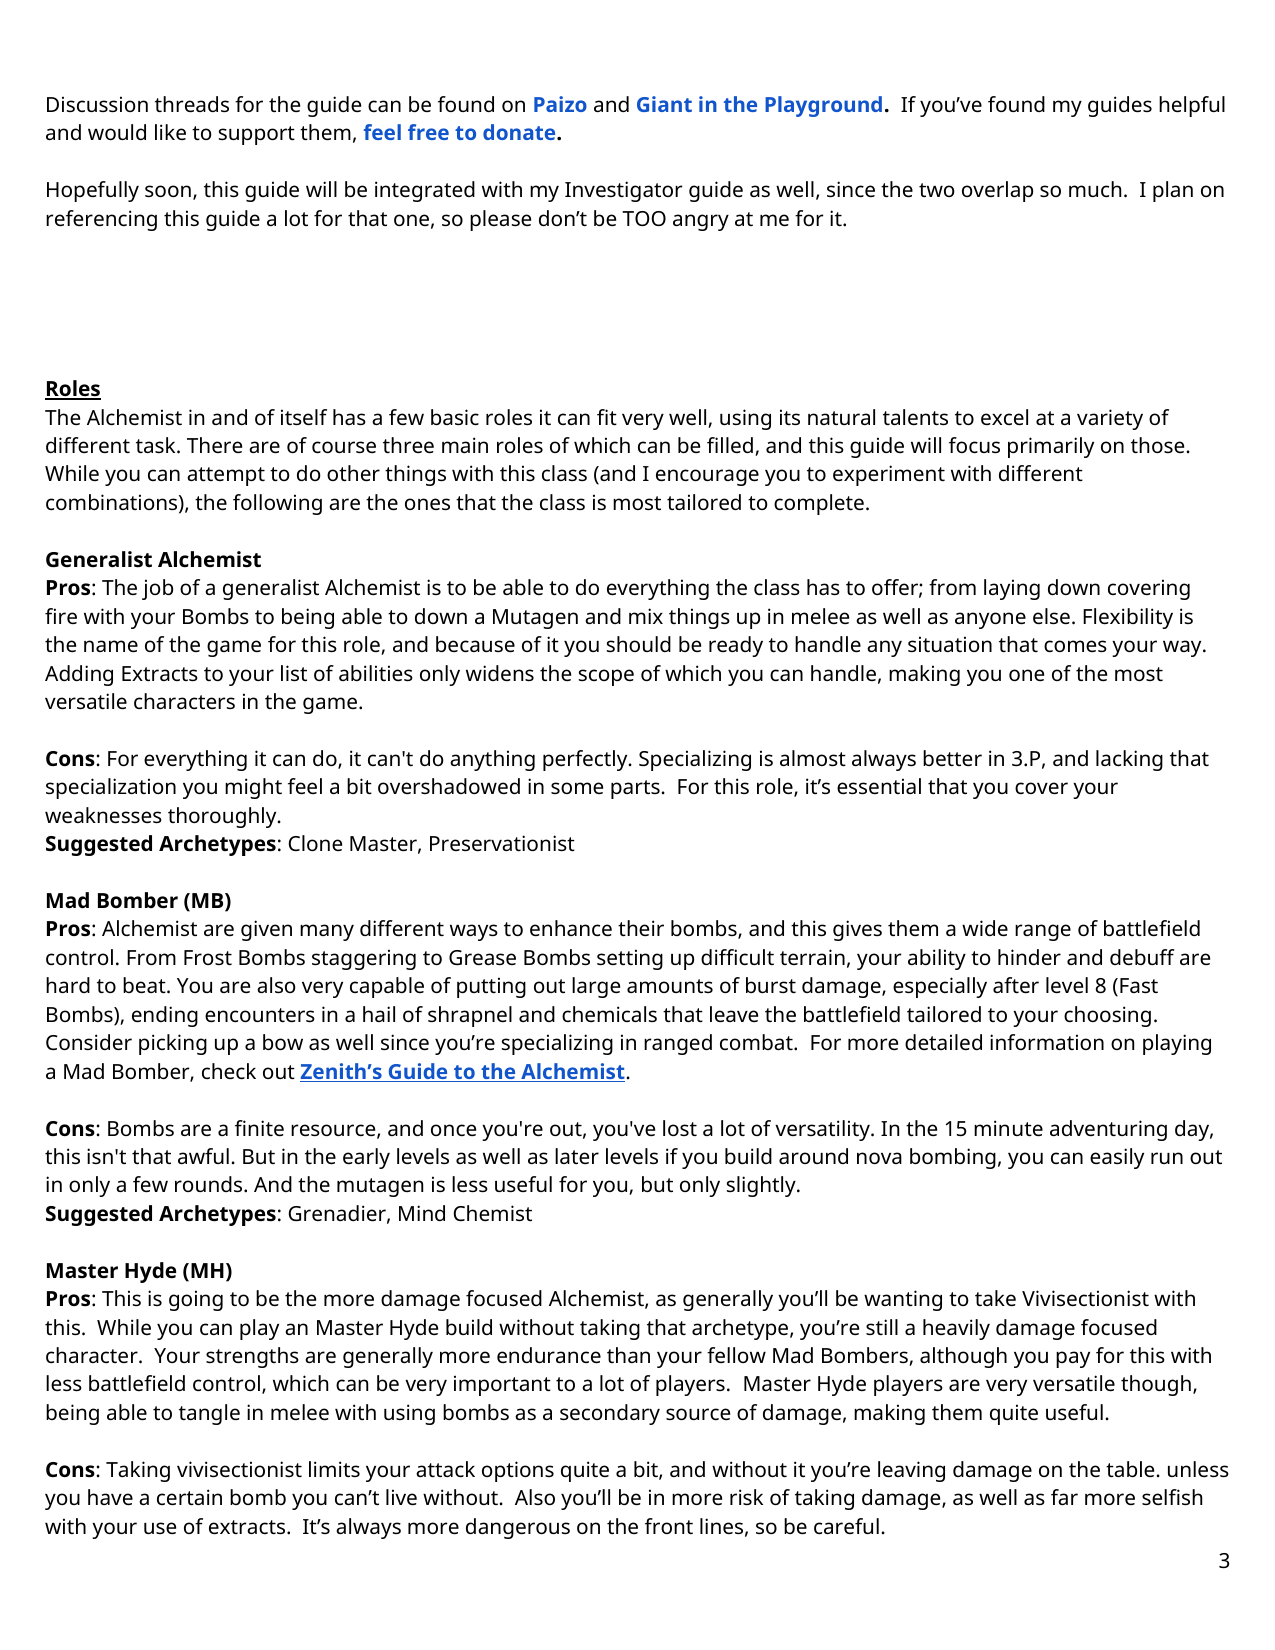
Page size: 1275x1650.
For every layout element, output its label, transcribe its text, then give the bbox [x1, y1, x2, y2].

text Cons: Bombs are a finite resource, and once you're out, you've lost a lot of versatility. In the 15 minute adventuring day, this isn't that awful. But in the early levels as well as later levels if you build around nova bombing, you can easily run out in only a few rounds. And the mutagen is less useful for you, but only slightly. [45, 1114, 1230, 1199]
text Generalist Alchemist [45, 545, 1230, 573]
text Suggested Archetypes: Clone Master, Preservationist [45, 829, 1230, 858]
text Mad Bomber (MB) [45, 886, 1230, 914]
text Cons: For everything it can do, it can't do anything perfectly. Specializing is almost always better in 3.P, and lacking that specialization you might feel a bit overshadowed in some parts. For this role, it’s essential that you cover your weaknesses thoroughly. [45, 744, 1230, 829]
text Pros: This is going to be the more damage focused Alchemist, as generally you’ll be wanting to take Vivisectionist with this. While you can play an Master Hyde build without taking that archetype, you’re still a heavily damage focused character. Your strengths are generally more endurance than your fellow Mad Bombers, although you pay for this with less battlefield control, which can be very important to a lot of players. Master Hyde players are very versatile though, being able to tangle in melee with using bombs as a secondary source of damage, making them quite useful. [45, 1284, 1230, 1426]
text Roles [45, 374, 1230, 403]
text Discussion threads for the guide can be found on Paizo and Giant in the Playground. If you’ve found my guides helpful and would like to support them, feel free to donate. [45, 90, 1230, 147]
text Pros: Alchemist are given many different ways to enhance their bombs, and this gives them a wide range of battlefield control. From Frost Bombs staggering to Grease Bombs setting up difficult terrain, your ability to hinder and debuff are hard to beat. You are also very capable of putting out large amounts of burst damage, especially after level 8 (Fast Bombs), ending encounters in a hail of shrapnel and chemicals that leave the battlefield tailored to your choosing. Consider picking up a bow as well since you’re specializing in ranged combat. For more detailed information on playing a Mad Bomber, check out Zenith’s Guide to the Alchemist. [45, 914, 1230, 1085]
text Master Hyde (MH) [45, 1256, 1230, 1284]
text Hopefully soon, this guide will be integrated with my Investigator guide as well, since the two overlap so much. I plan on referencing this guide a lot for that one, so please don’t be TOO angry at me for it. [45, 175, 1230, 232]
text Suggested Archetypes: Grenadier, Mind Chemist [45, 1199, 1230, 1227]
text The Alchemist in and of itself has a few basic roles it can fit very well, using its natural talents to excel at a variety of different task. There are of course three main roles of which can be filled, and this guide will focus primarily on those. While you can attempt to do other things with this class (and I encourage you to experiment with different combinations), the following are the ones that the class is most tailored to complete. [45, 403, 1230, 516]
text Pros: The job of a generalist Alchemist is to be able to do everything the class has to offer; from laying down covering fire with your Bombs to being able to down a Mutagen and mix things up in melee as well as anyone else. Flexibility is the name of the game for this role, and because of it you should be ready to handle any situation that comes your way. Adding Extracts to your list of abilities only widens the scope of which you can handle, making you one of the most versatile characters in the game. [45, 573, 1230, 716]
text Cons: Taking vivisectionist limits your attack options quite a bit, and without it you’re leaving damage on the table. unless you have a certain bomb you can’t live without. Also you’ll be in more risk of taking damage, as well as far more selfish with your use of extracts. It’s always more dangerous on the front lines, so be careful. [45, 1455, 1230, 1540]
